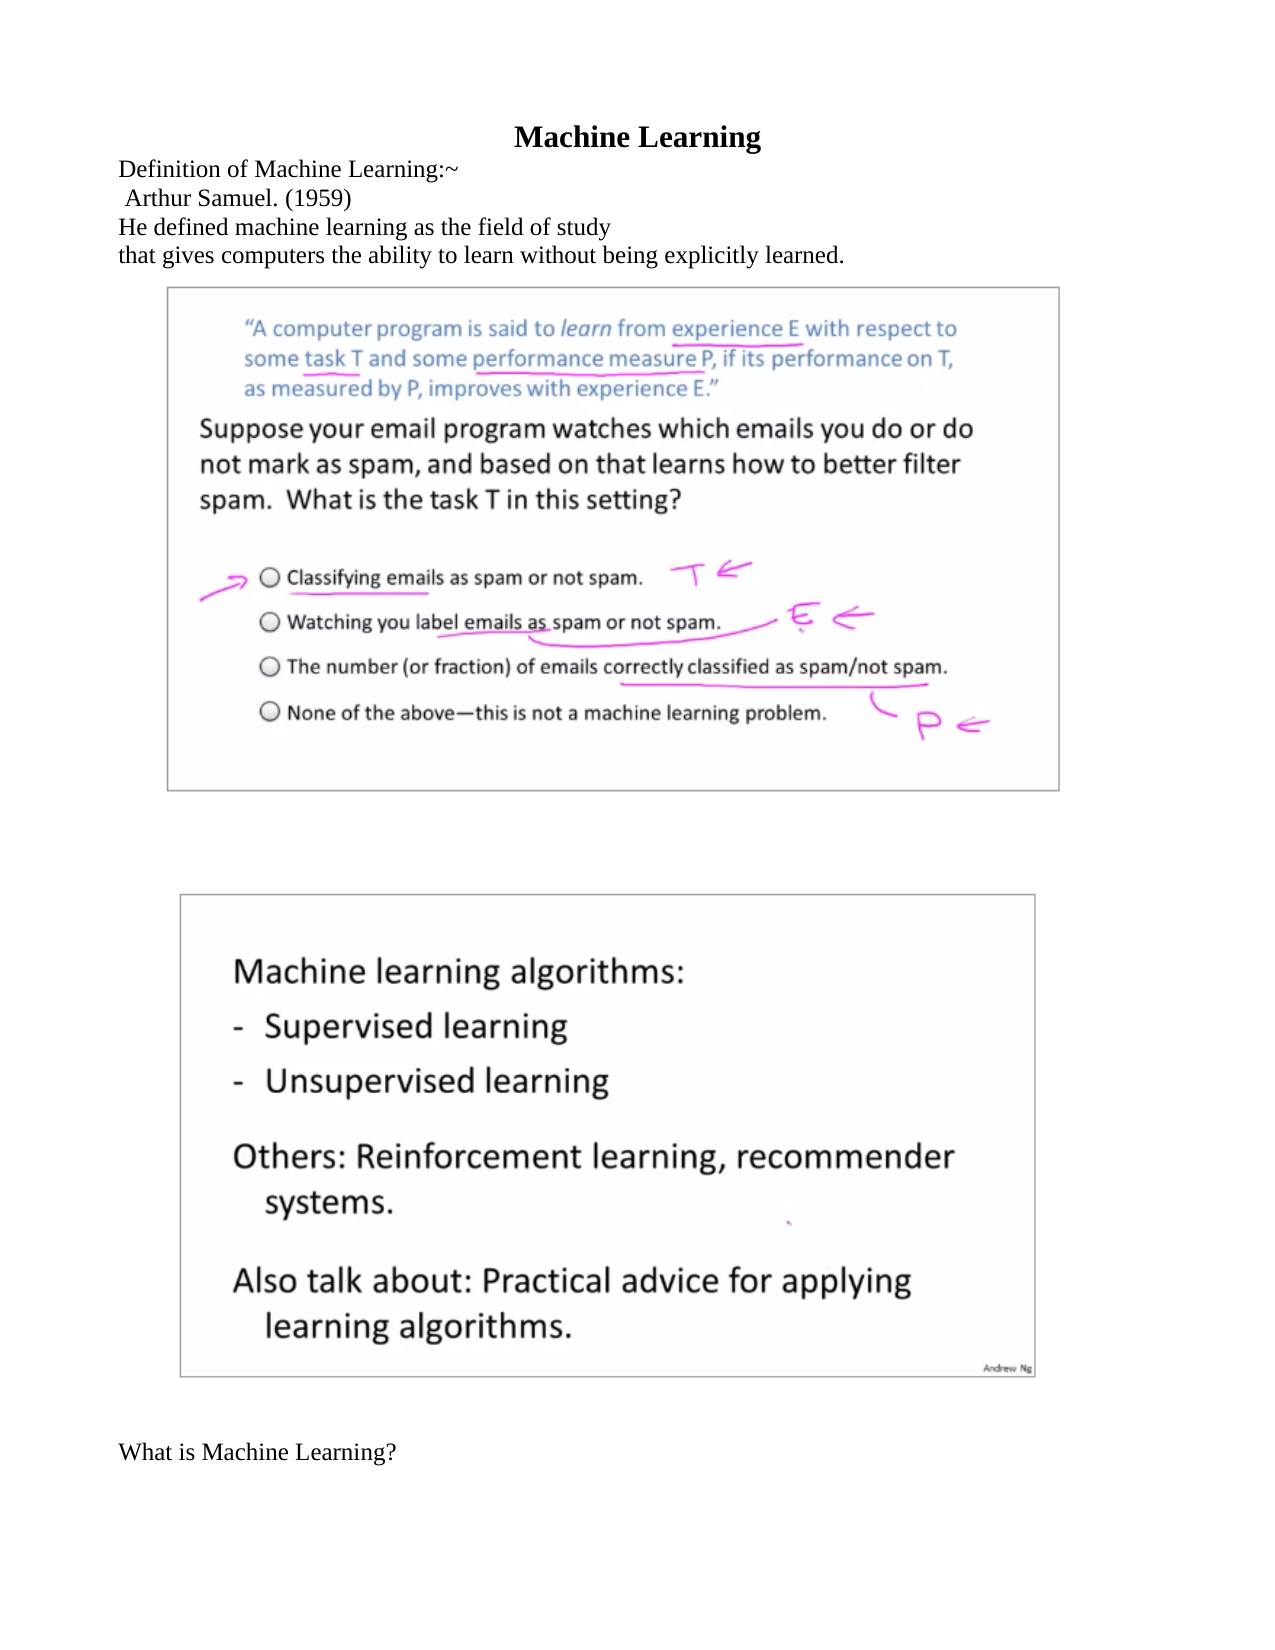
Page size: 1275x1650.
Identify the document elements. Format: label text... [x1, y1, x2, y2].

text Definition of Machine Learning:~ [118, 154, 1157, 183]
text What is Machine Learning? [118, 1437, 1157, 1466]
text Machine Learning [118, 118, 1157, 154]
picture [154, 269, 1121, 812]
text that gives computers the ability to learn without being explicitly learned. [118, 240, 1157, 269]
text Arthur Samuel. (1959) [118, 183, 1157, 212]
picture [169, 875, 1082, 1409]
text He defined machine learning as the field of study [118, 212, 1157, 240]
